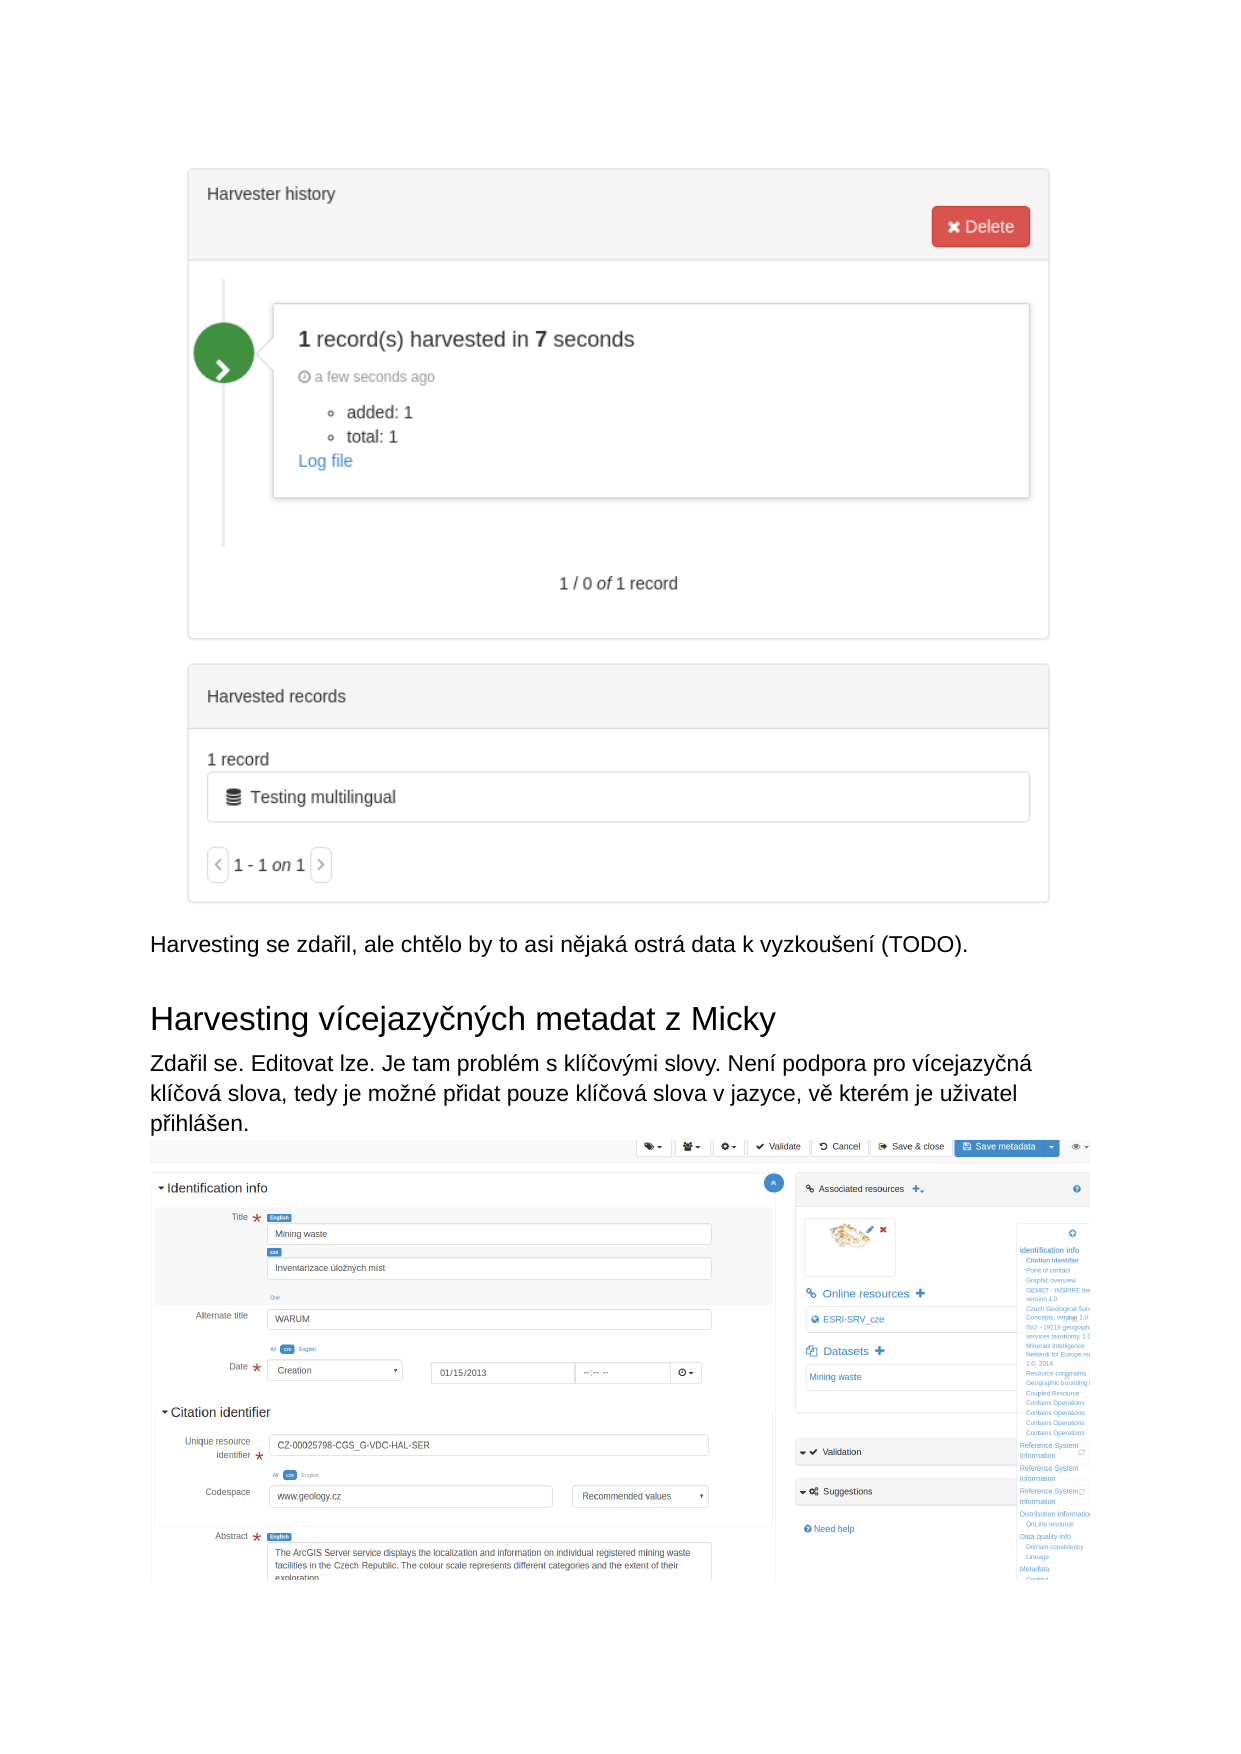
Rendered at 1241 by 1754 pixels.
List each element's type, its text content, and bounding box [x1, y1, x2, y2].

text Harvesting se zdařil, ale chtělo by to asi nějaká ostrá data k vyzkoušení (TODO). [150, 931, 1090, 957]
picture [150, 1140, 1091, 1580]
subtitle Harvesting vícejazyčných metadat z Micky [150, 999, 1090, 1037]
picture [150, 150, 1091, 927]
text Zdařil se. Editovat lze. Je tam problém s klíčovými slovy. Není podpora pro vícejazyčná klíčová slova, tedy je možné přidat pouze klíčová slova v jazyce, vě kterém je uživatel přihlášen. [150, 1049, 1090, 1140]
